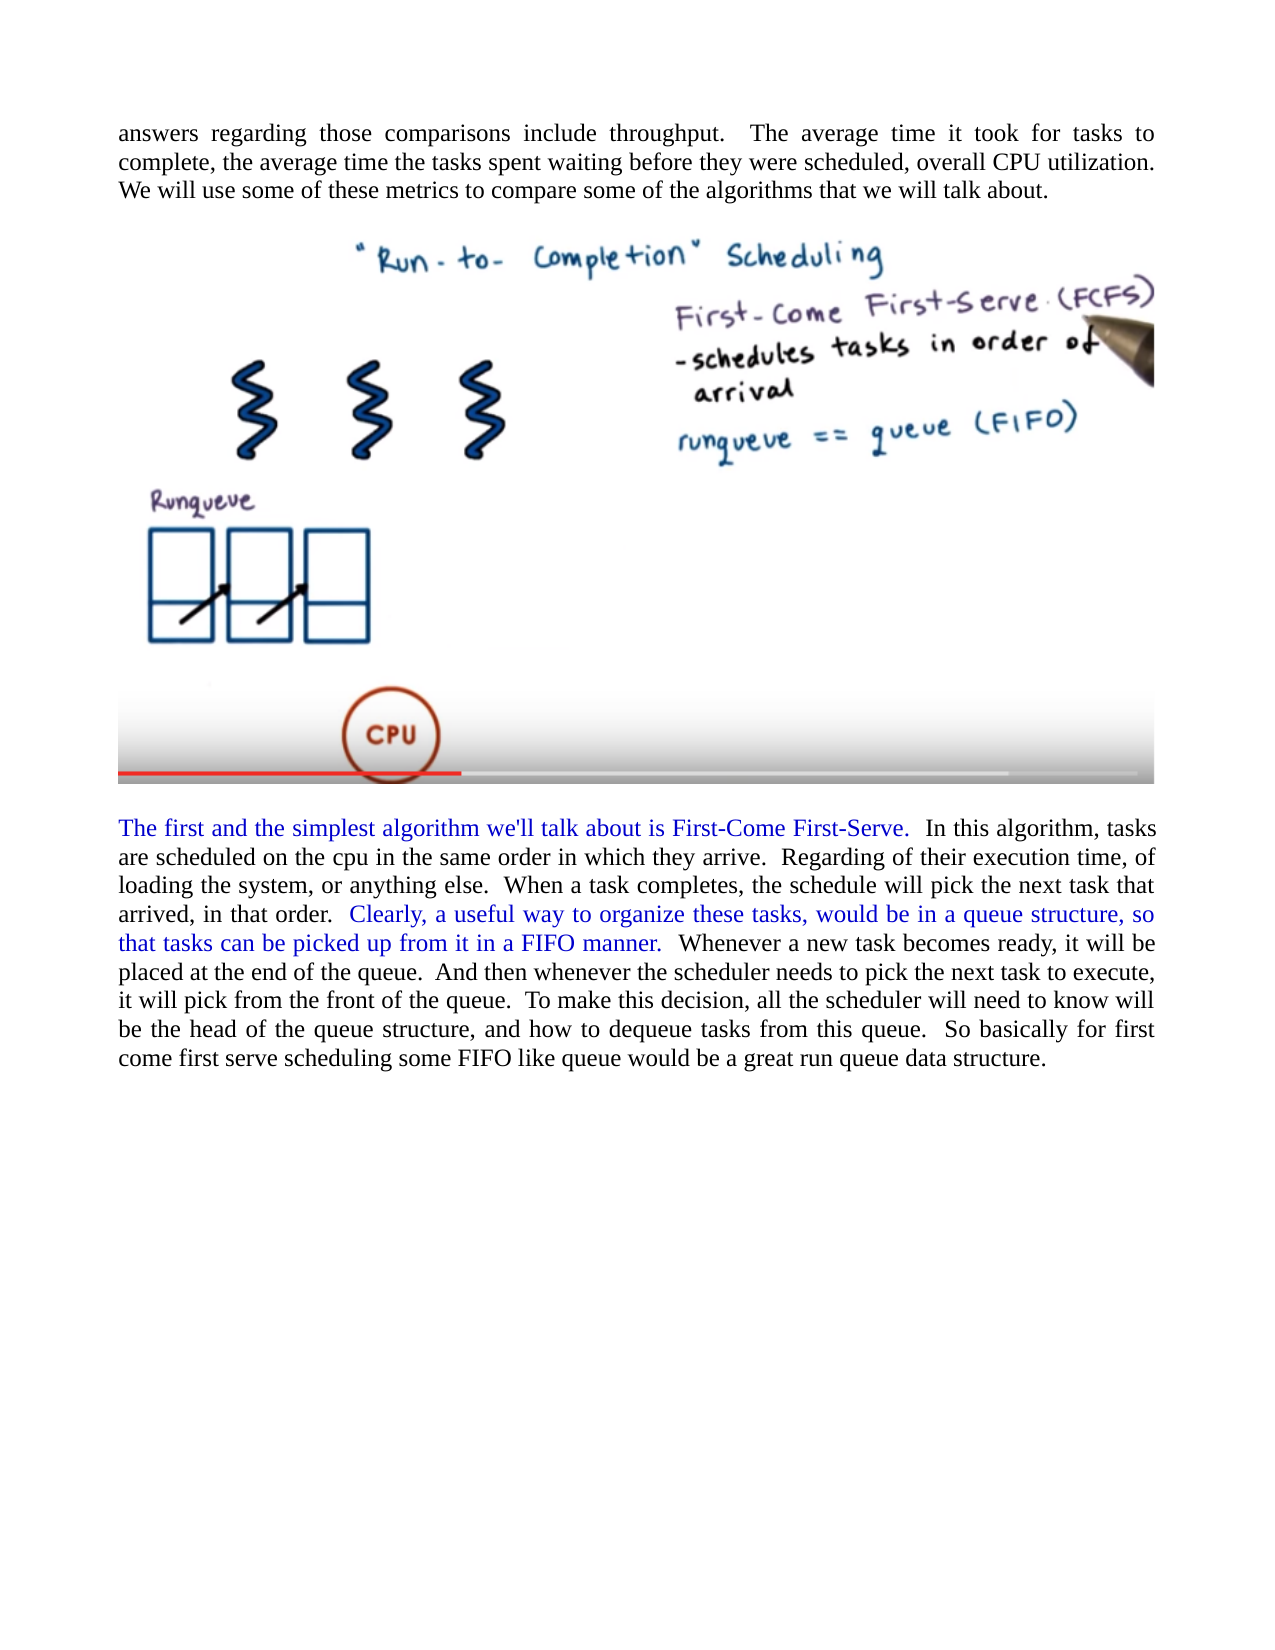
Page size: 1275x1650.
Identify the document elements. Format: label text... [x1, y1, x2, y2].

text The first and the simplest algorithm we'll talk about is First-Come First-Serve. In this algorithm, tasks are scheduled on the cpu in the same order in which they arrive. Regarding of their execution time, of loading the system, or anything else. When a task completes, the schedule will pick the next task that arrived, in that order. Clearly, a useful way to organize these tasks, would be in a queue structure, so that tasks can be picked up from it in a FIFO manner. Whenever a new task becomes ready, it will be placed at the end of the queue. And then whenever the scheduler needs to pick the next task to execute, it will pick from the front of the queue. To make this decision, all the scheduler will need to know will be the head of the queue structure, and how to dequeue tasks from this queue. So basically for first come first serve scheduling some FIFO like queue would be a great run queue data structure. [118, 813, 1157, 1072]
text answers regarding those comparisons include throughput. The average time it took for tasks to complete, the average time the tasks spent waiting before they were scheduled, overall CPU utilization. We will use some of these metrics to compare some of the algorithms that we will talk about. [118, 118, 1157, 204]
picture [118, 233, 1157, 784]
